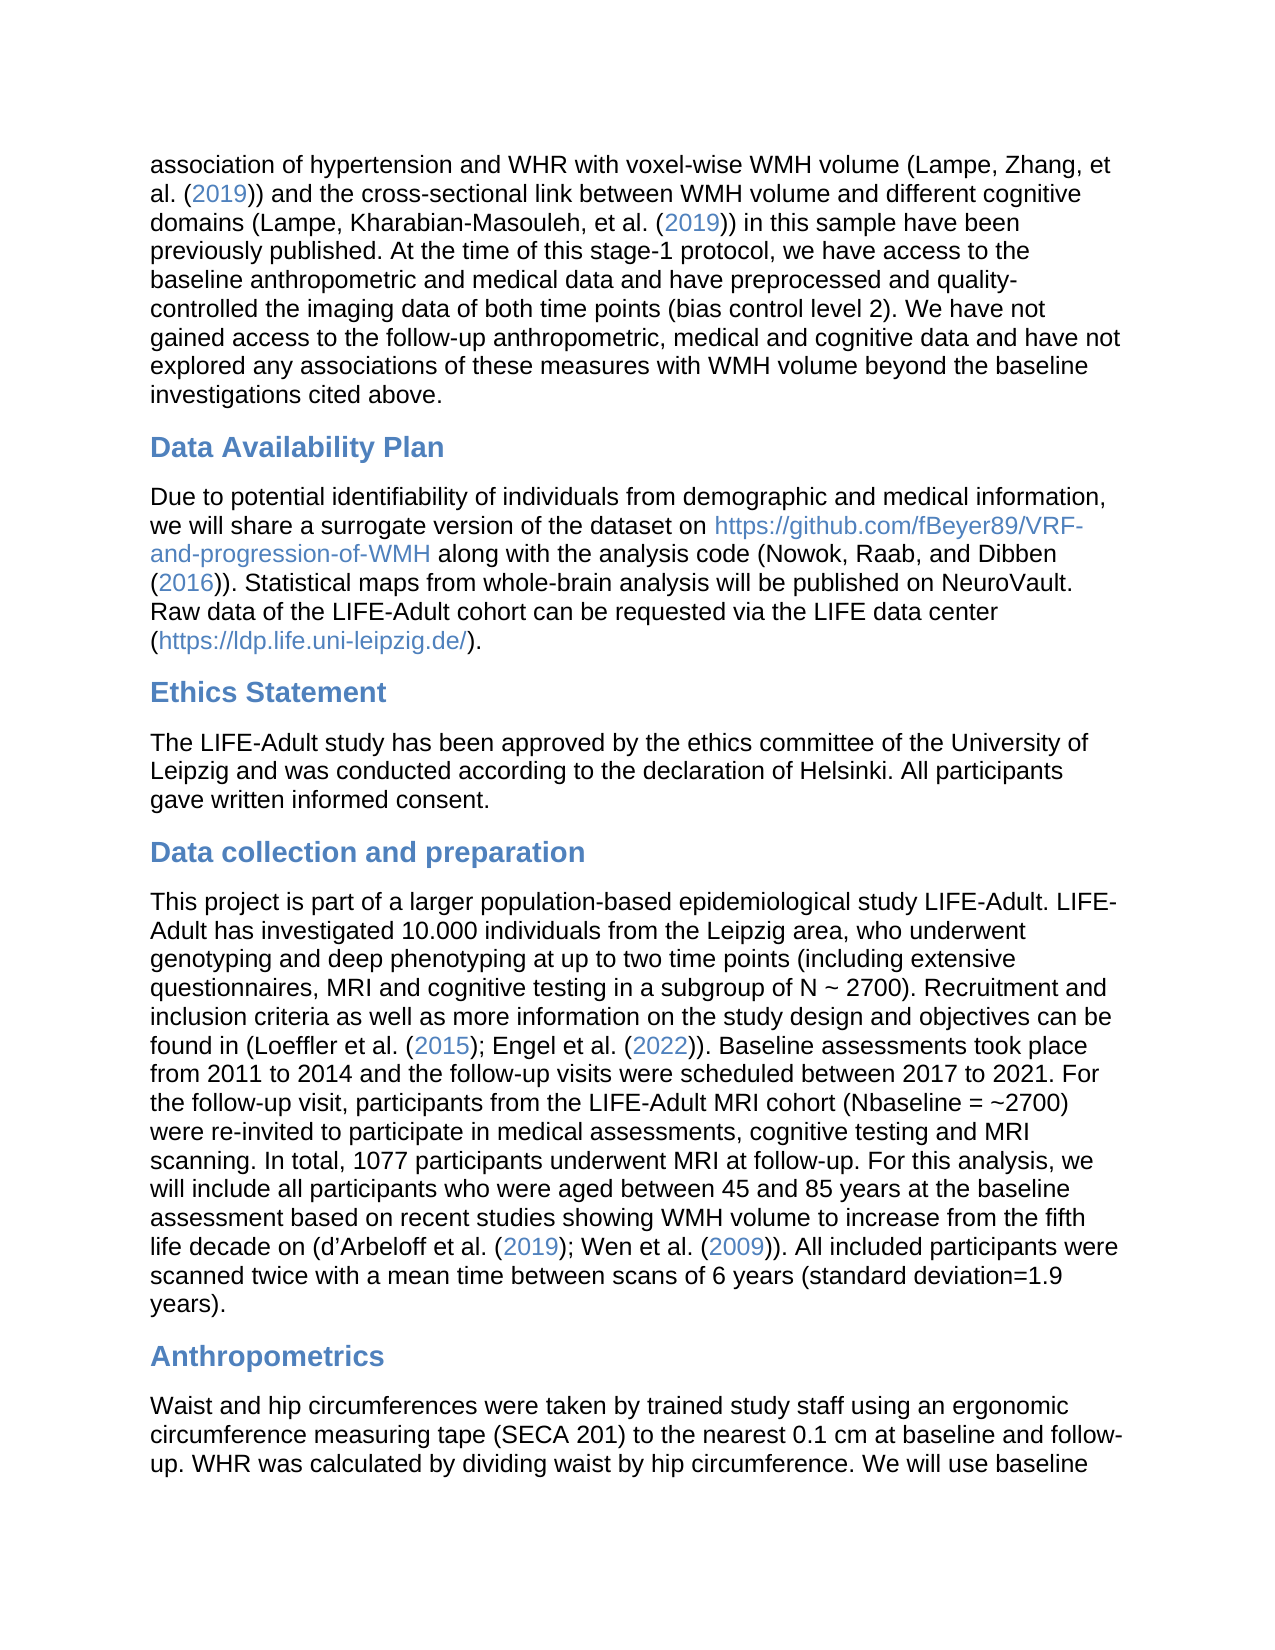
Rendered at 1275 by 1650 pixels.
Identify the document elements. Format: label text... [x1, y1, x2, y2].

text Due to potential identifiability of individuals from demographic and medical information, we will share a surrogate version of the dataset on https://github.com/fBeyer89/VRF-and-progression-of-WMH along with the analysis code (Nowok, Raab, and Dibben (2016)). Statistical maps from whole-brain analysis will be published on NeuroVault. Raw data of the LIFE-Adult cohort can be requested via the LIFE data center (https://ldp.life.uni-leipzig.de/). [150, 482, 1125, 654]
subtitle Ethics Statement [150, 675, 1125, 709]
subtitle Data collection and preparation [150, 834, 1125, 868]
text This project is part of a larger population-based epidemiological study LIFE-Adult. LIFE-Adult has investigated 10.000 individuals from the Leipzig area, who underwent genotyping and deep phenotyping at up to two time points (including extensive questionnaires, MRI and cognitive testing in a subgroup of N ~ 2700). Recruitment and inclusion criteria as well as more information on the study design and objectives can be found in (Loeffler et al. (2015); Engel et al. (2022)). Baseline assessments took place from 2011 to 2014 and the follow-up visits were scheduled between 2017 to 2021. For the follow-up visit, participants from the LIFE-Adult MRI cohort (Nbaseline = ~2700) were re-invited to participate in medical assessments, cognitive testing and MRI scanning. In total, 1077 participants underwent MRI at follow-up. For this analysis, we will include all participants who were aged between 45 and 85 years at the baseline assessment based on recent studies showing WMH volume to increase from the fifth life decade on (d’Arbeloff et al. (2019); Wen et al. (2009)). All included participants were scanned twice with a mean time between scans of 6 years (standard deviation=1.9 years). [150, 887, 1125, 1318]
subtitle Anthropometrics [150, 1339, 1125, 1372]
subtitle Data Availability Plan [150, 429, 1125, 463]
text The LIFE-Adult study has been approved by the ethics committee of the University of Leipzig and was conducted according to the declaration of Helsinki. All participants gave written informed consent. [150, 727, 1125, 814]
text Waist and hip circumferences were taken by trained study staff using an ergonomic circumference measuring tape (SECA 201) to the nearest 0.1 cm at baseline and follow-up. WHR was calculated by dividing waist by hip circumference. We will use baseline [150, 1391, 1125, 1477]
text association of hypertension and WHR with voxel-wise WMH volume (Lampe, Zhang, et al. (2019)) and the cross-sectional link between WMH volume and different cognitive domains (Lampe, Kharabian-Masouleh, et al. (2019)) in this sample have been previously published. At the time of this stage-1 protocol, we have access to the baseline anthropometric and medical data and have preprocessed and quality-controlled the imaging data of both time points (bias control level 2). We have not gained access to the follow-up anthropometric, medical and cognitive data and have not explored any associations of these measures with WMH volume beyond the baseline investigations cited above. [150, 150, 1125, 409]
